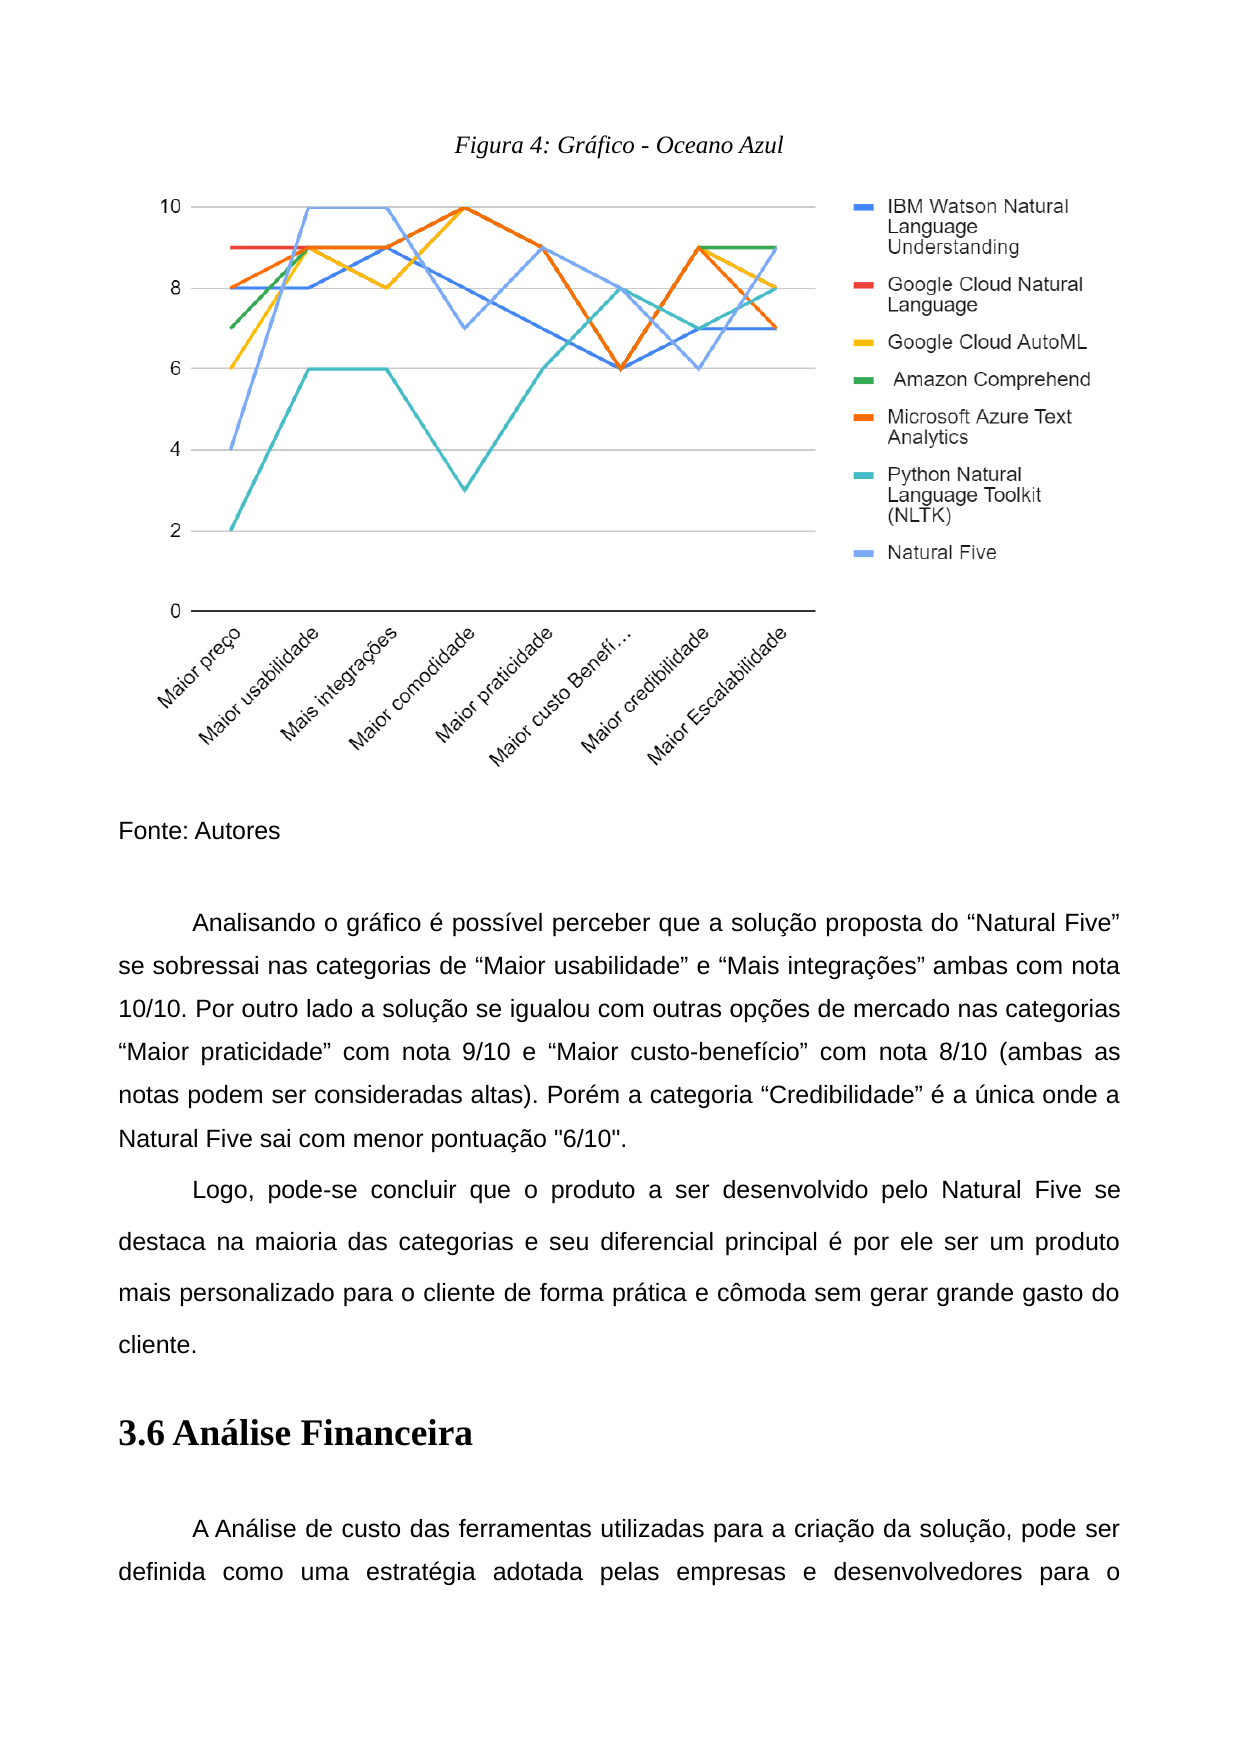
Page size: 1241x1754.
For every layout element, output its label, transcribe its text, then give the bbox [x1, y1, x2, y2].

text Analisando o gráfico é possível perceber que a solução proposta do “Natural Five” se sobressai nas categorias de “Maior usabilidade” e “Mais integrações” ambas com nota 10/10. Por outro lado a solução se igualou com outras opções de mercado nas categorias “Maior praticidade” com nota 9/10 e “Maior custo-benefício” com nota 8/10 (ambas as notas podem ser consideradas altas). Porém a categoria “Credibilidade” é a única onde a Natural Five sai com menor pontuação "6/10". [118, 908, 1122, 1152]
text A Análise de custo das ferramentas utilizadas para a criação da solução, pode ser definida como uma estratégia adotada pelas empresas e desenvolvedores para o [118, 1514, 1122, 1586]
text Fonte: Autores [118, 783, 1122, 844]
text [118, 118, 1122, 131]
text [118, 159, 1122, 171]
text Figura 4: Gráfico - Oceano Azul [118, 131, 1122, 159]
subtitle 3.6 Análise Financeira [118, 1411, 1122, 1454]
text Logo, pode-se concluir que o produto a ser desenvolvido pelo Natural Five se destaca na maioria das categorias e seu diferencial principal é por ele ser um produto mais personalizado para o cliente de forma prática e cômoda sem gerar grande gasto do cliente. [118, 1175, 1122, 1358]
picture [118, 171, 1123, 783]
